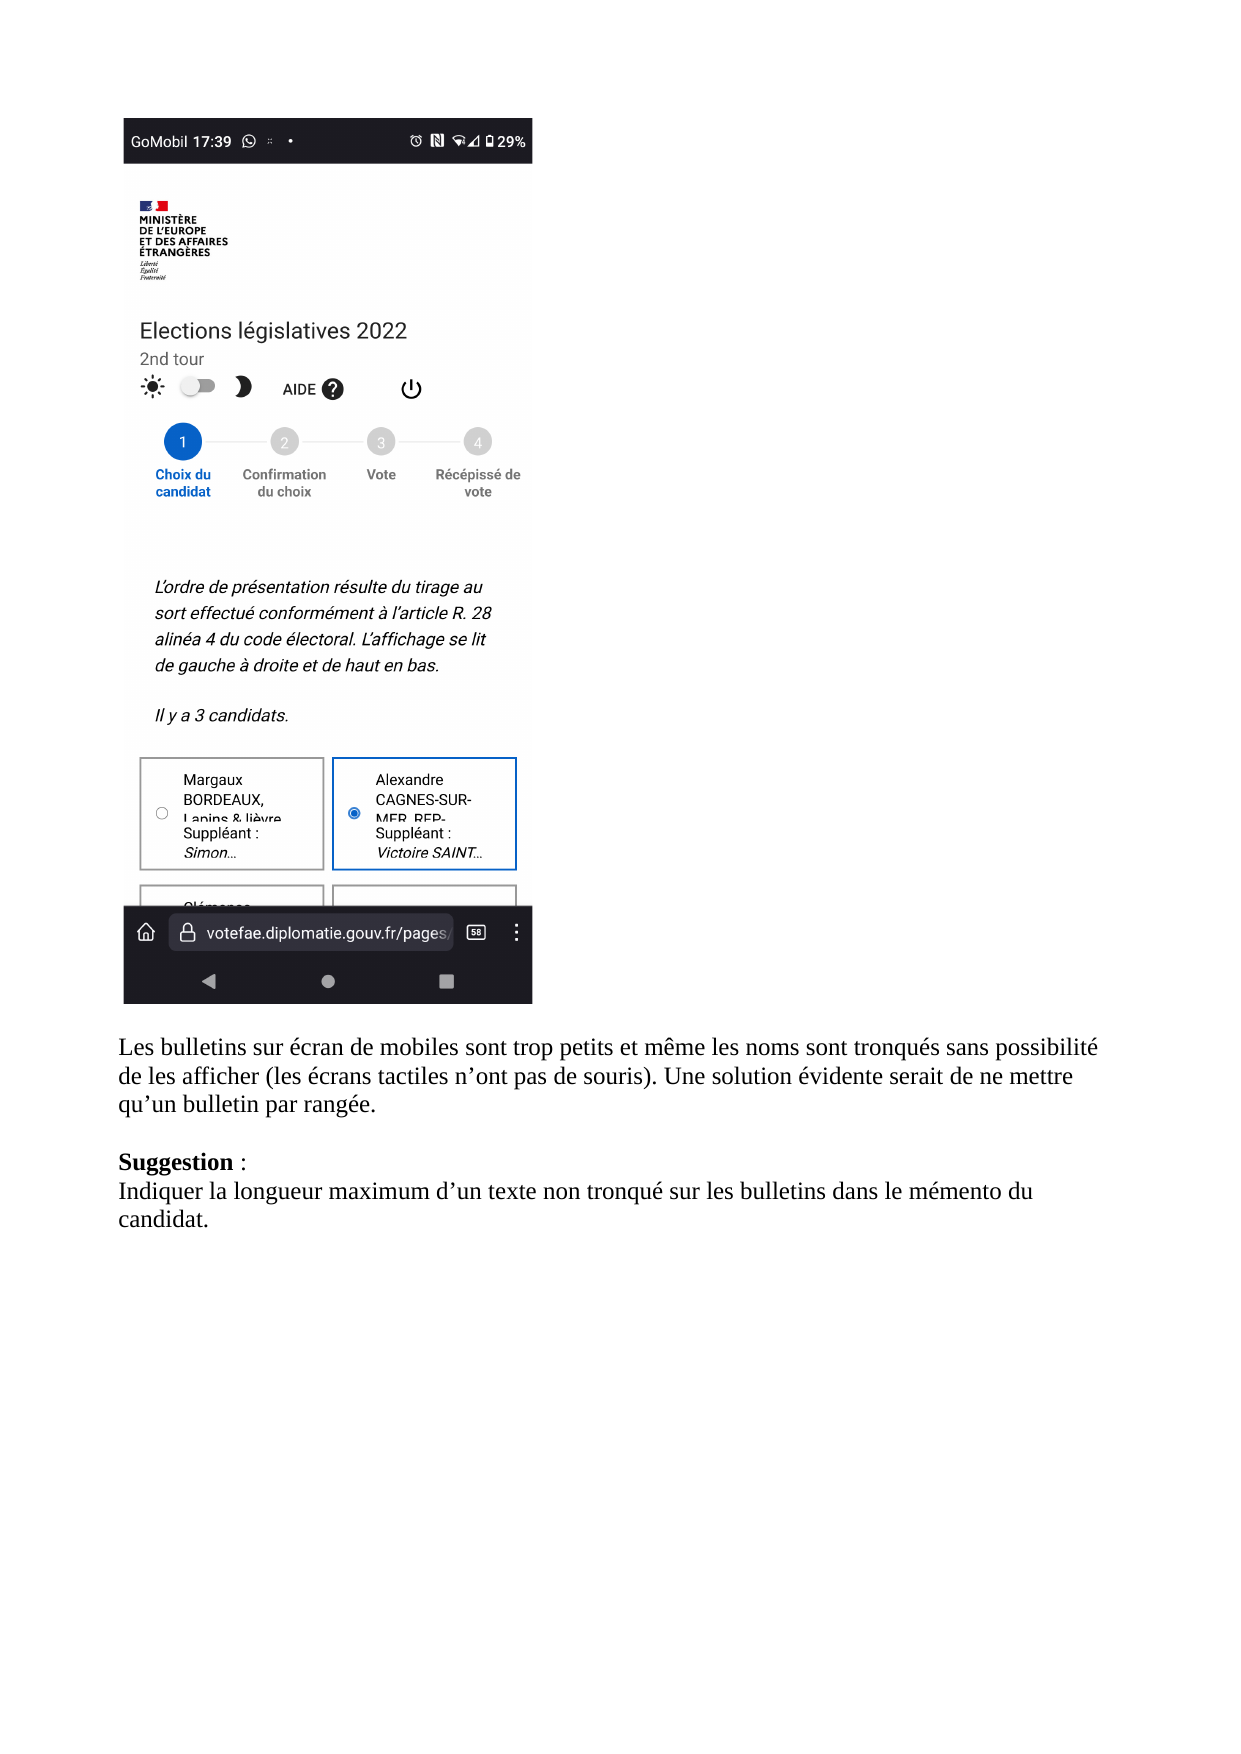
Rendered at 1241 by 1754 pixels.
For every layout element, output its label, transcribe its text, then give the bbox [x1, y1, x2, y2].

picture [123, 118, 533, 1004]
text Les bulletins sur écran de mobiles sont trop petits et même les noms sont tronqués sans possibilité de les afficher (les écrans tactiles n’ont pas de souris). Une solution évidente serait de ne mettre qu’un bulletin par rangée. [118, 1032, 1122, 1118]
text Indiquer la longueur maximum d’un texte non tronqué sur les bulletins dans le mémento du candidat. [118, 1176, 1122, 1233]
text Suggestion : [118, 1147, 1122, 1176]
